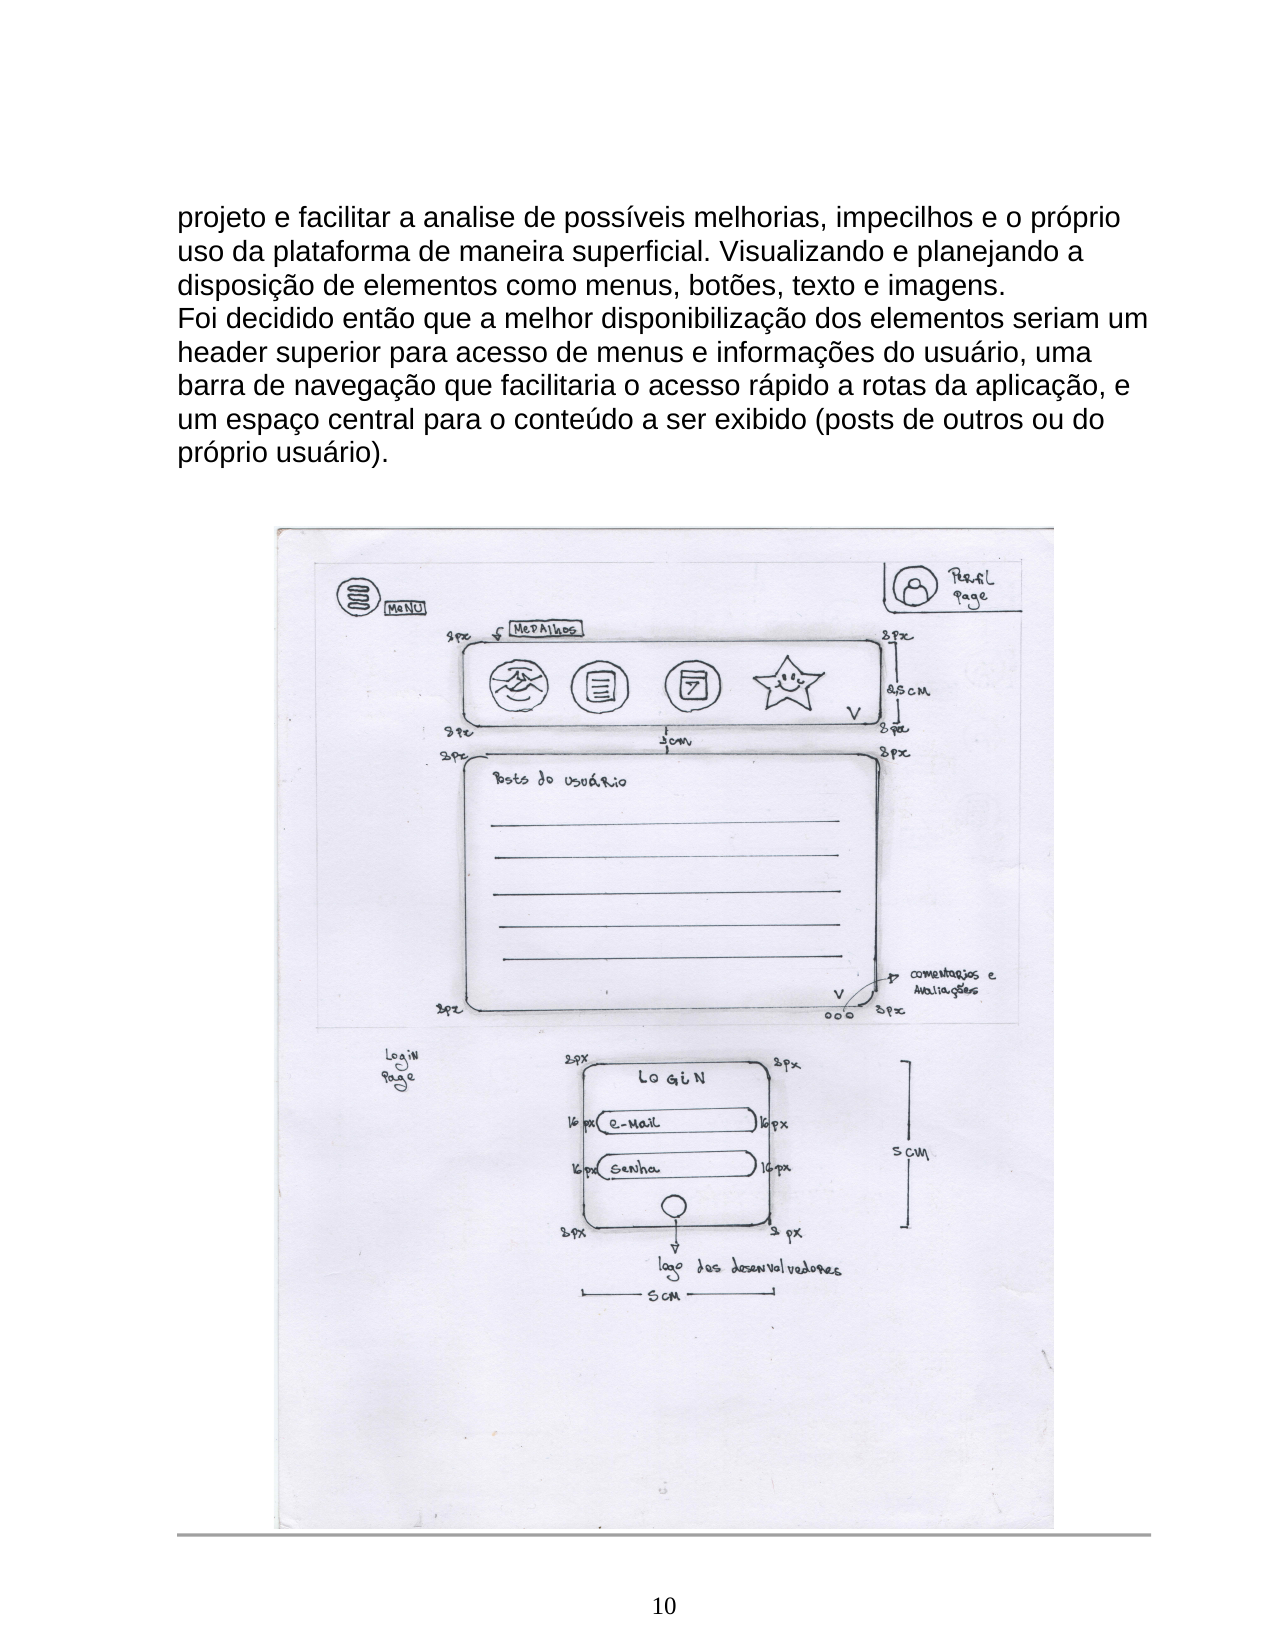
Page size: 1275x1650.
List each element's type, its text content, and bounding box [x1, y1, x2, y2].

text Foi decidido então que a melhor disponibilização dos elementos seriam um header superior para acesso de menus e informações do usuário, uma barra de navegação que facilitaria o acesso rápido a rotas da aplicação, e um espaço central para o conteúdo a ser exibido (posts de outros ou do próprio usuário). [177, 301, 1151, 469]
text projeto e facilitar a analise de possíveis melhorias, impecilhos e o próprio uso da plataforma de maneira superficial. Visualizando e planejando a disposição de elementos como menus, botões, texto e imagens. [177, 201, 1151, 301]
